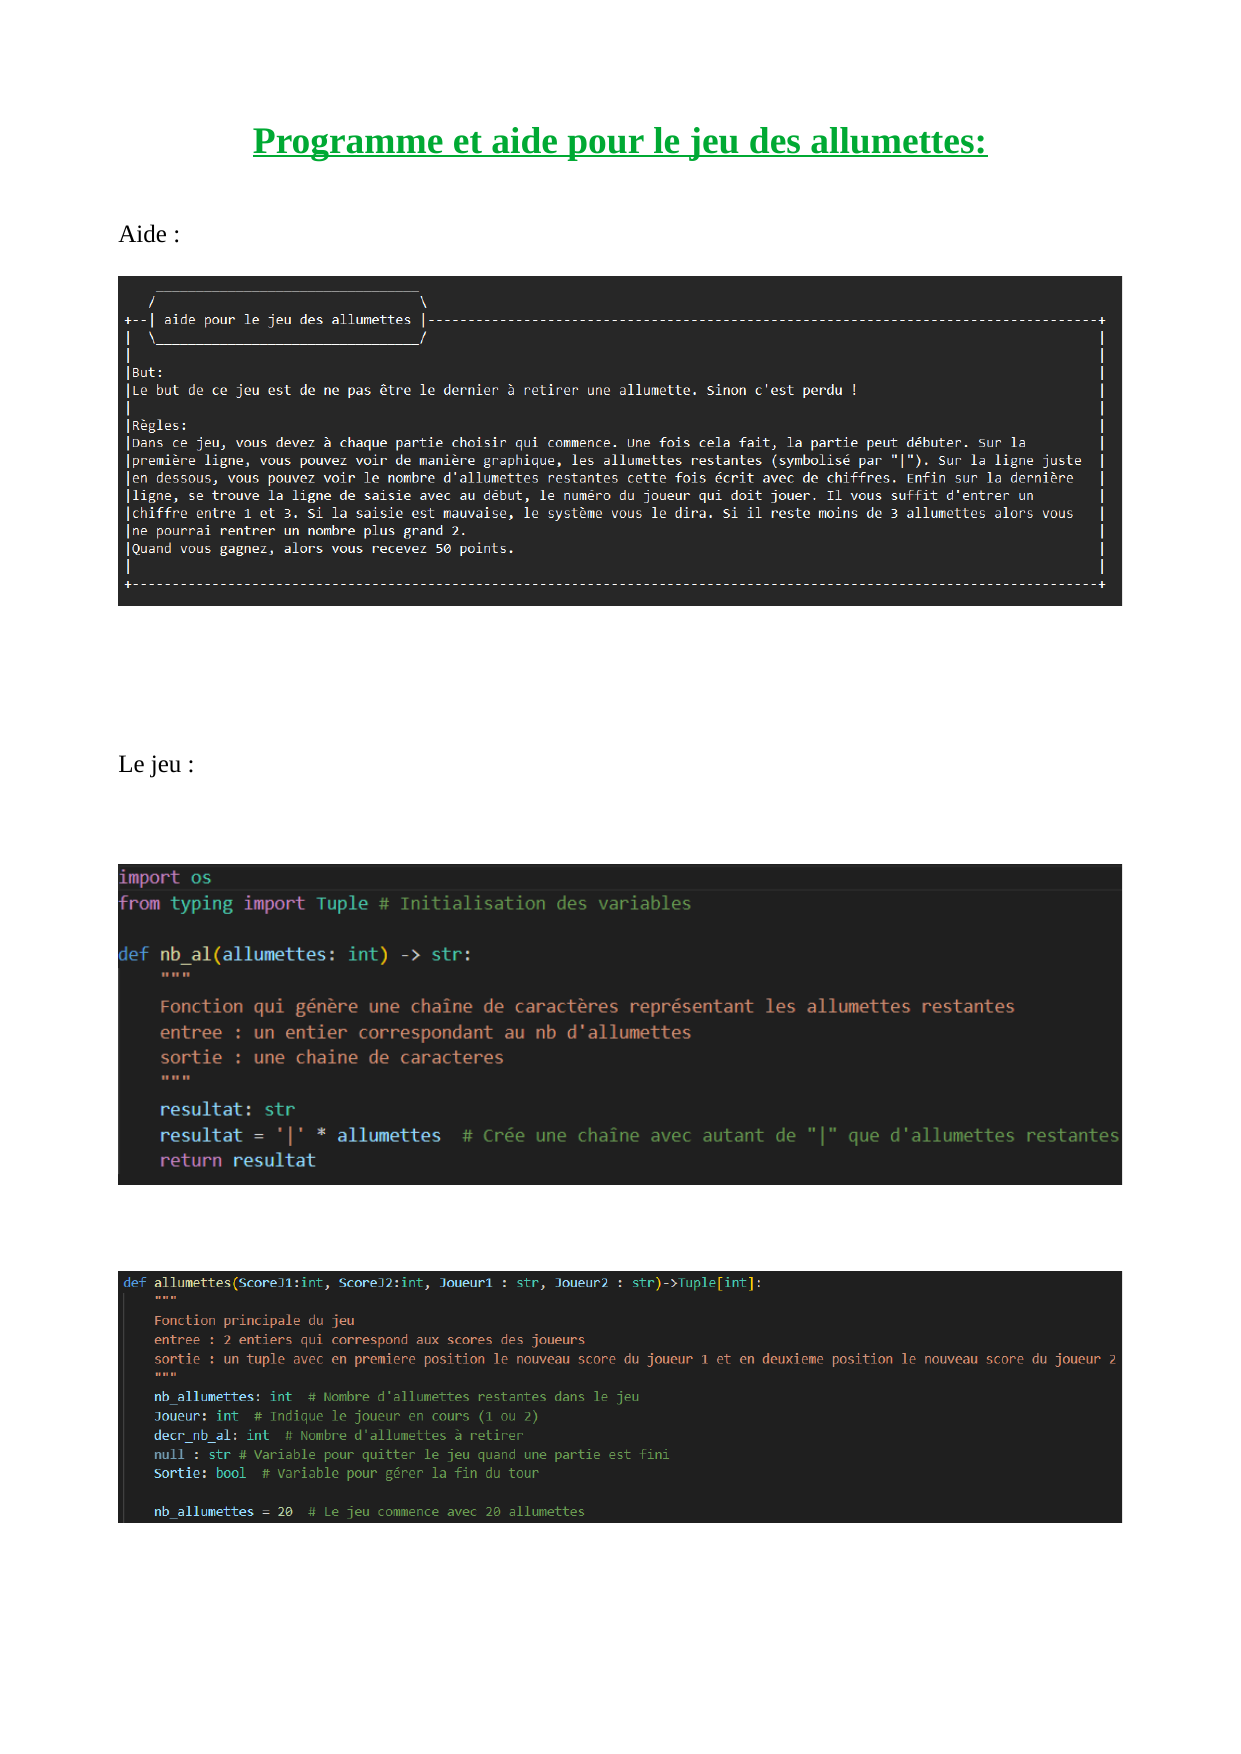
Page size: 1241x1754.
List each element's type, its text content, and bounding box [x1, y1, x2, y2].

text Programme et aide pour le jeu des allumettes: [118, 118, 1122, 161]
text Le jeu : [118, 749, 1122, 778]
picture [118, 864, 1123, 1185]
picture [118, 276, 1123, 606]
text Aide : [118, 219, 1122, 247]
picture [118, 1271, 1123, 1523]
